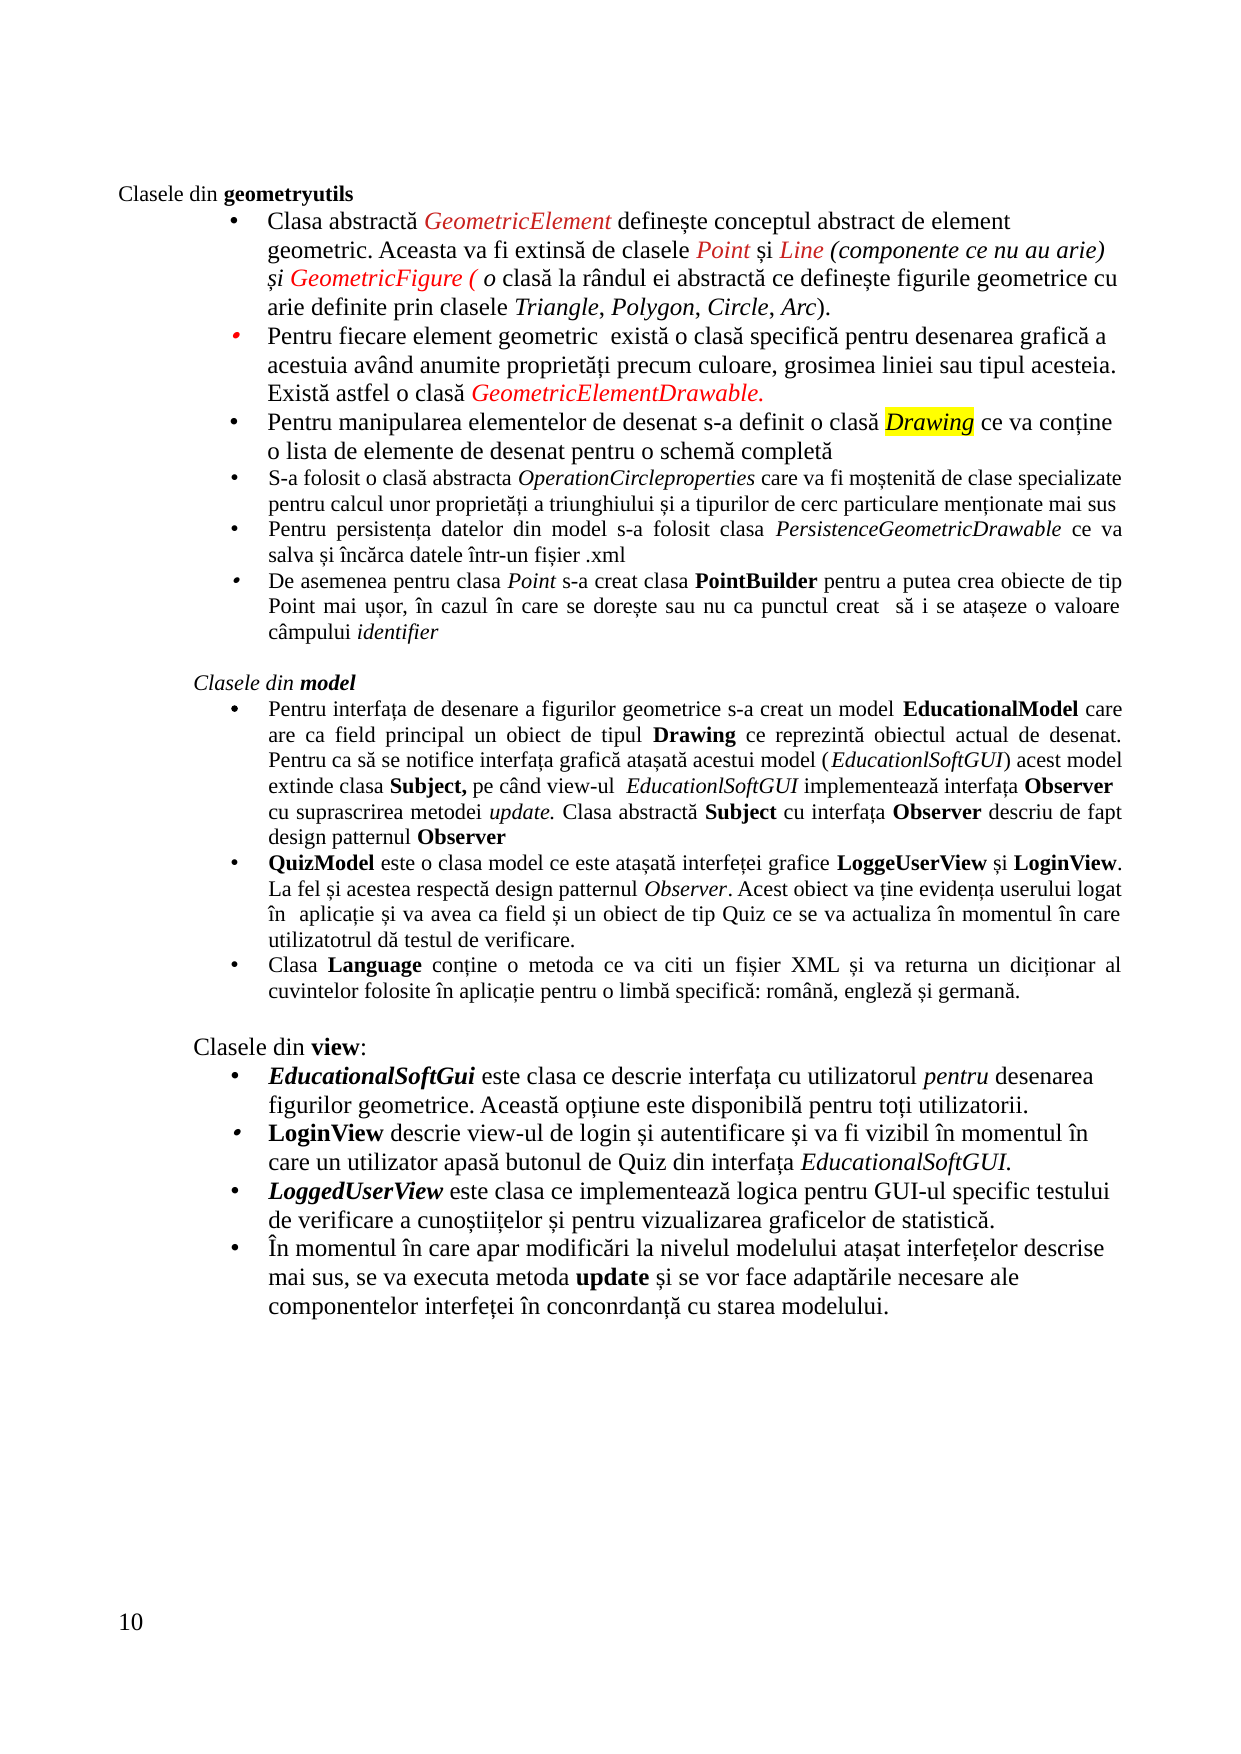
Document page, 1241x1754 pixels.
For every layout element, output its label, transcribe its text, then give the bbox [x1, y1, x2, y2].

list QuizModel este o clasa model ce este atașată interfeței grafice LoggeUserView și LoginView. La fel și acestea respectă design patternul Observer. Acest obiect va ține evidența userului logat în aplicație și va avea ca field și un obiect de tip Quiz ce se va actualiza în momentul în care utilizatotrul dă testul de verificare. [231, 849, 1122, 952]
text Clasele din view: [118, 1032, 1122, 1061]
list De asemenea pentru clasa Point s-a creat clasa PointBuilder pentru a putea crea obiecte de tip Point mai ușor, în cazul în care se dorește sau nu ca punctul creat să i se atașeze o valoare câmpului identifier [231, 567, 1122, 644]
text Clasele din model [118, 670, 1122, 696]
list Pentru fiecare element geometric există o clasă specifică pentru desenarea grafică a acestuia având anumite proprietăți precum culoare, grosimea liniei sau tipul acesteia. Există astfel o clasă GeometricElementDrawable. [229, 321, 1122, 407]
list Pentru persistența datelor din model s-a folosit clasa PersistenceGeometricDrawable ce va salva și încărca datele într-un fișier .xml [231, 516, 1122, 567]
list EducationalSoftGui este clasa ce descrie interfața cu utilizatorul pentru desenarea figurilor geometrice. Această opțiune este disponibilă pentru toți utilizatorii. [231, 1061, 1122, 1118]
list LoginView descrie view-ul de login și autentificare și va fi vizibil în momentul în care un utilizator apasă butonul de Quiz din interfața EducationalSoftGUI. [231, 1118, 1122, 1176]
list Clasa Language conține o metoda ce va citi un fișier XML și va returna un diciționar al cuvintelor folosite în aplicație pentru o limbă specifică: română, engleză și germană. [231, 952, 1122, 1003]
list Pentru manipularea elementelor de desenat s-a definit o clasă Drawing ce va conține o lista de elemente de desenat pentru o schemă completă [229, 407, 1122, 465]
list cu suprascrirea metodei update. Clasa abstractă Subject cu interfața Observer descriu de fapt design patternul Observer [231, 798, 1122, 849]
text Clasele din geometryutils [118, 180, 1122, 206]
list S-a folosit o clasă abstracta OperationCircleproperties care va fi moștenită de clase specializate pentru calcul unor proprietăți a triunghiului și a tipurilor de cerc particulare menționate mai sus [231, 465, 1122, 516]
list În momentul în care apar modificări la nivelul modelului atașat interfețelor descrise mai sus, se va executa metoda update și se vor face adaptările necesare ale componentelor interfeței în conconrdanță cu starea modelului. [231, 1233, 1122, 1320]
list Clasa abstractă GeometricElement definește conceptul abstract de element geometric. Aceasta va fi extinsă de clasele Point și Line (componente ce nu au arie) și GeometricFigure ( o clasă la rândul ei abstractă ce definește figurile geometrice cu arie definite prin clasele Triangle, Polygon, Circle, Arc). [229, 206, 1122, 321]
list LoggedUserView este clasa ce implementează logica pentru GUI-ul specific testului de verificare a cunoștiițelor și pentru vizualizarea graficelor de statistică. [231, 1176, 1122, 1233]
list Pentru interfața de desenare a figurilor geometrice s-a creat un model EducationalModel care are ca field principal un obiect de tipul Drawing ce reprezintă obiectul actual de desenat. Pentru ca să se notifice interfața grafică atașată acestui model (EducationlSoftGUI) acest model extinde clasa Subject, pe când view-ul EducationlSoftGUI implementează interfața Observer [231, 696, 1122, 798]
